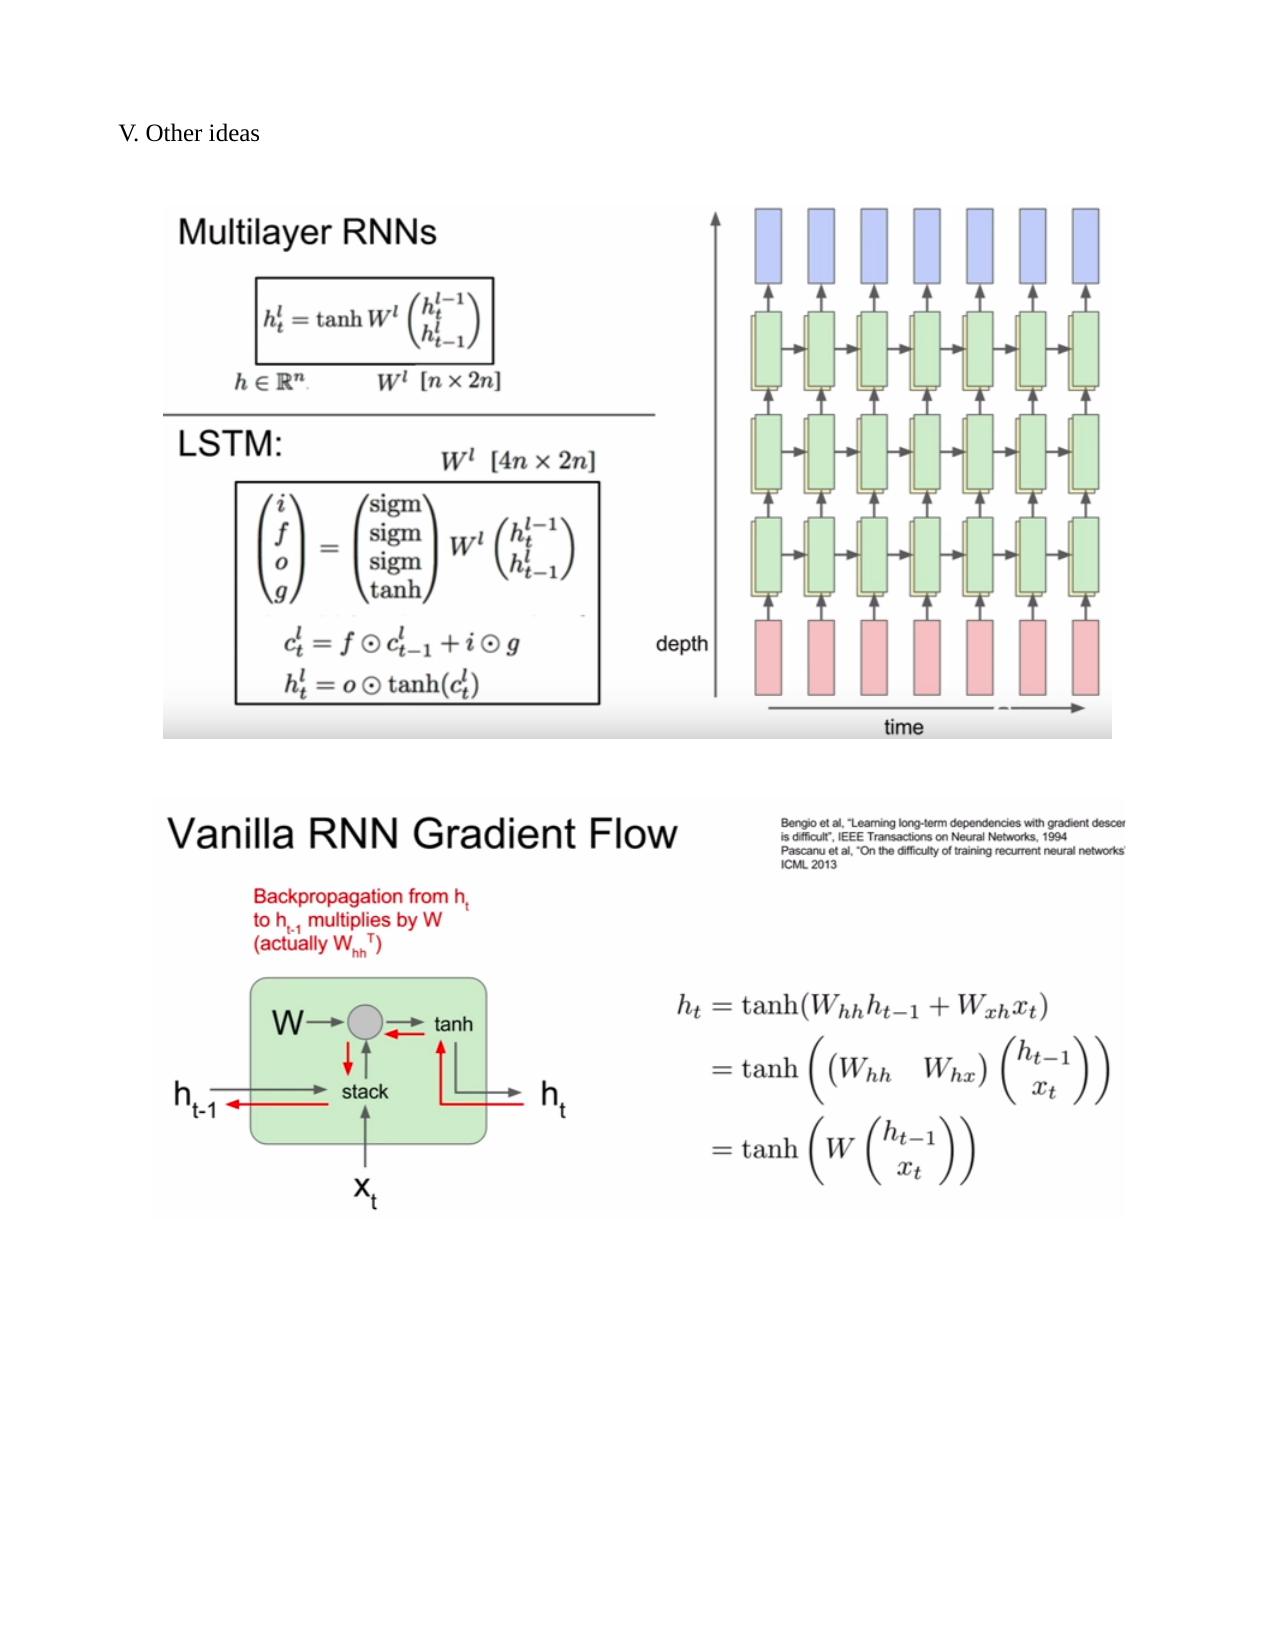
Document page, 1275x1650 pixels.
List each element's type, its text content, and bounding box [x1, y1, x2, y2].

picture [163, 204, 1112, 739]
picture [149, 796, 1126, 1220]
text V. Other ideas [118, 118, 1157, 147]
